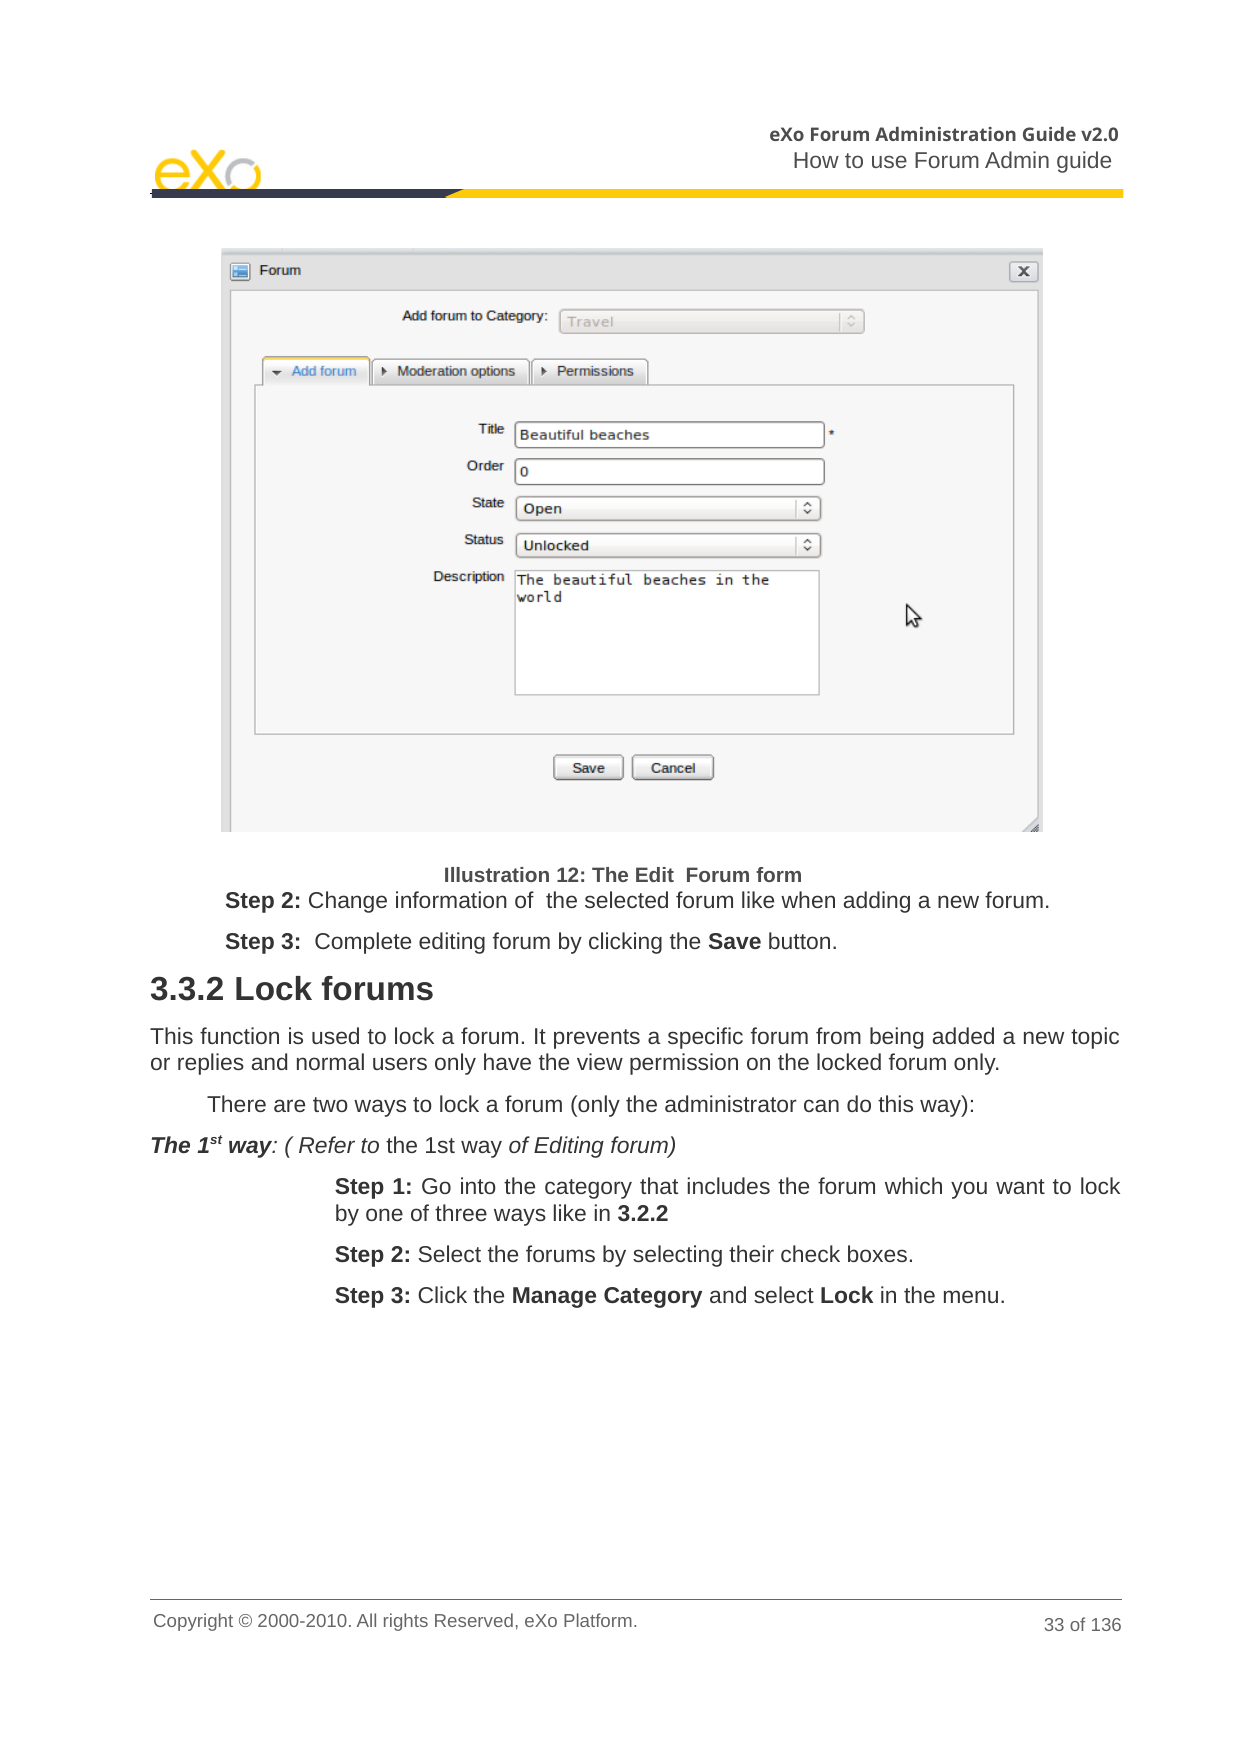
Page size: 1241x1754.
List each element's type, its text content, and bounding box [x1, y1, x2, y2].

text The 1st way: ( Refer to the 1st way of Editing forum) [150, 1132, 1122, 1158]
picture [151, 149, 1124, 198]
list Illustration 12: The Edit Forum form [203, 313, 1043, 887]
subtitle Lock forums [150, 969, 1122, 1008]
list Step 3: Complete editing forum by clicking the Save button. [187, 928, 1122, 954]
list Step 2: Select the forums by selecting their check boxes. [297, 1241, 1122, 1267]
list Step 3: Click the Manage Category and select Lock in the menu. [297, 1282, 1122, 1309]
text There are two ways to lock a forum (only the administrator can do this way): [150, 1091, 1122, 1117]
list Step 2: Change information of the selected forum like when adding a new forum. [187, 223, 1122, 913]
picture [221, 248, 1043, 832]
text This function is used to lock a forum. It prevents a specific forum from being added a new topic or replies and normal users only have the view permission on the locked forum only. [150, 1023, 1122, 1076]
list Step 1: Go into the category that includes the forum which you want to lock by one of three ways like in 3.2.2 [297, 1173, 1122, 1226]
